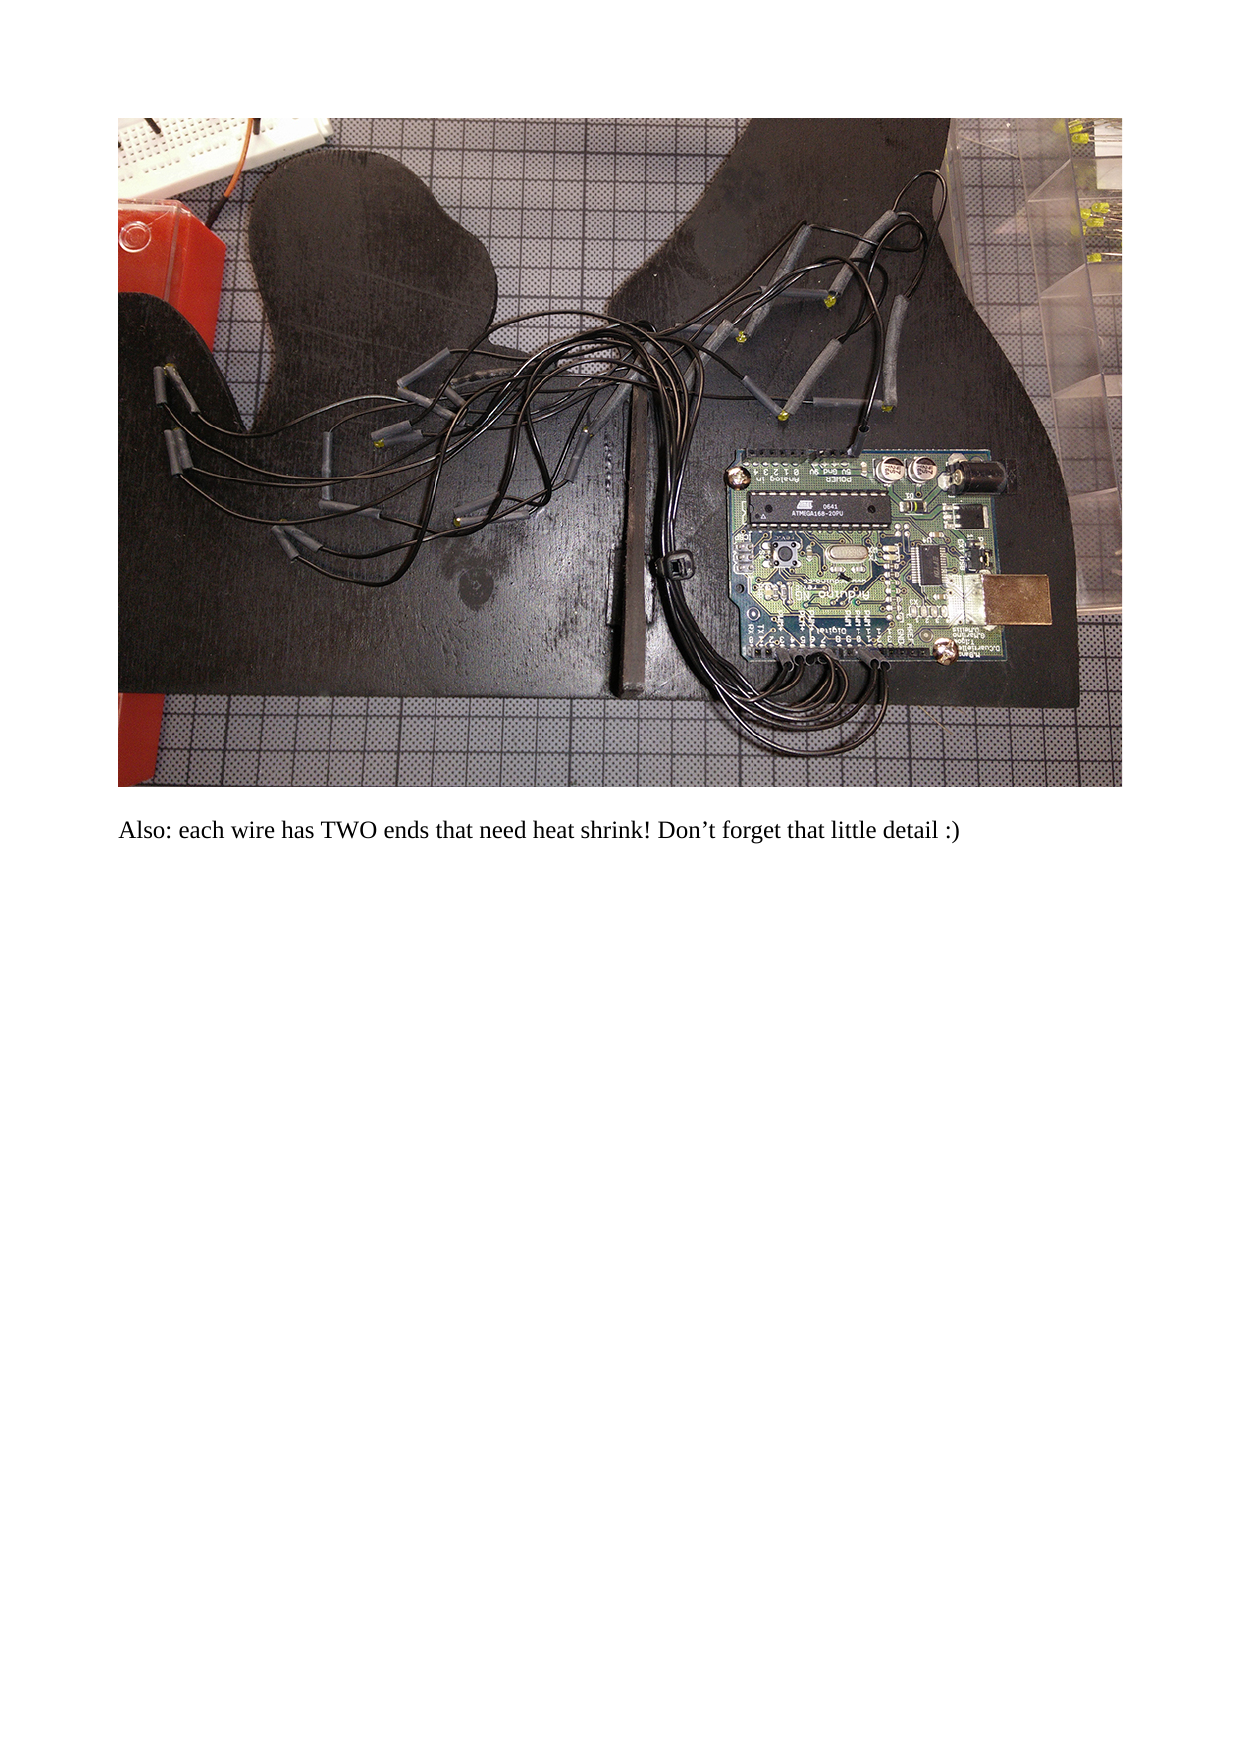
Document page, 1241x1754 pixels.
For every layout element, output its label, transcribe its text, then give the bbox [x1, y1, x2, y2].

text Also: each wire has TWO ends that need heat shrink! Don’t forget that little detail :) [118, 816, 1122, 844]
picture [118, 118, 1123, 787]
